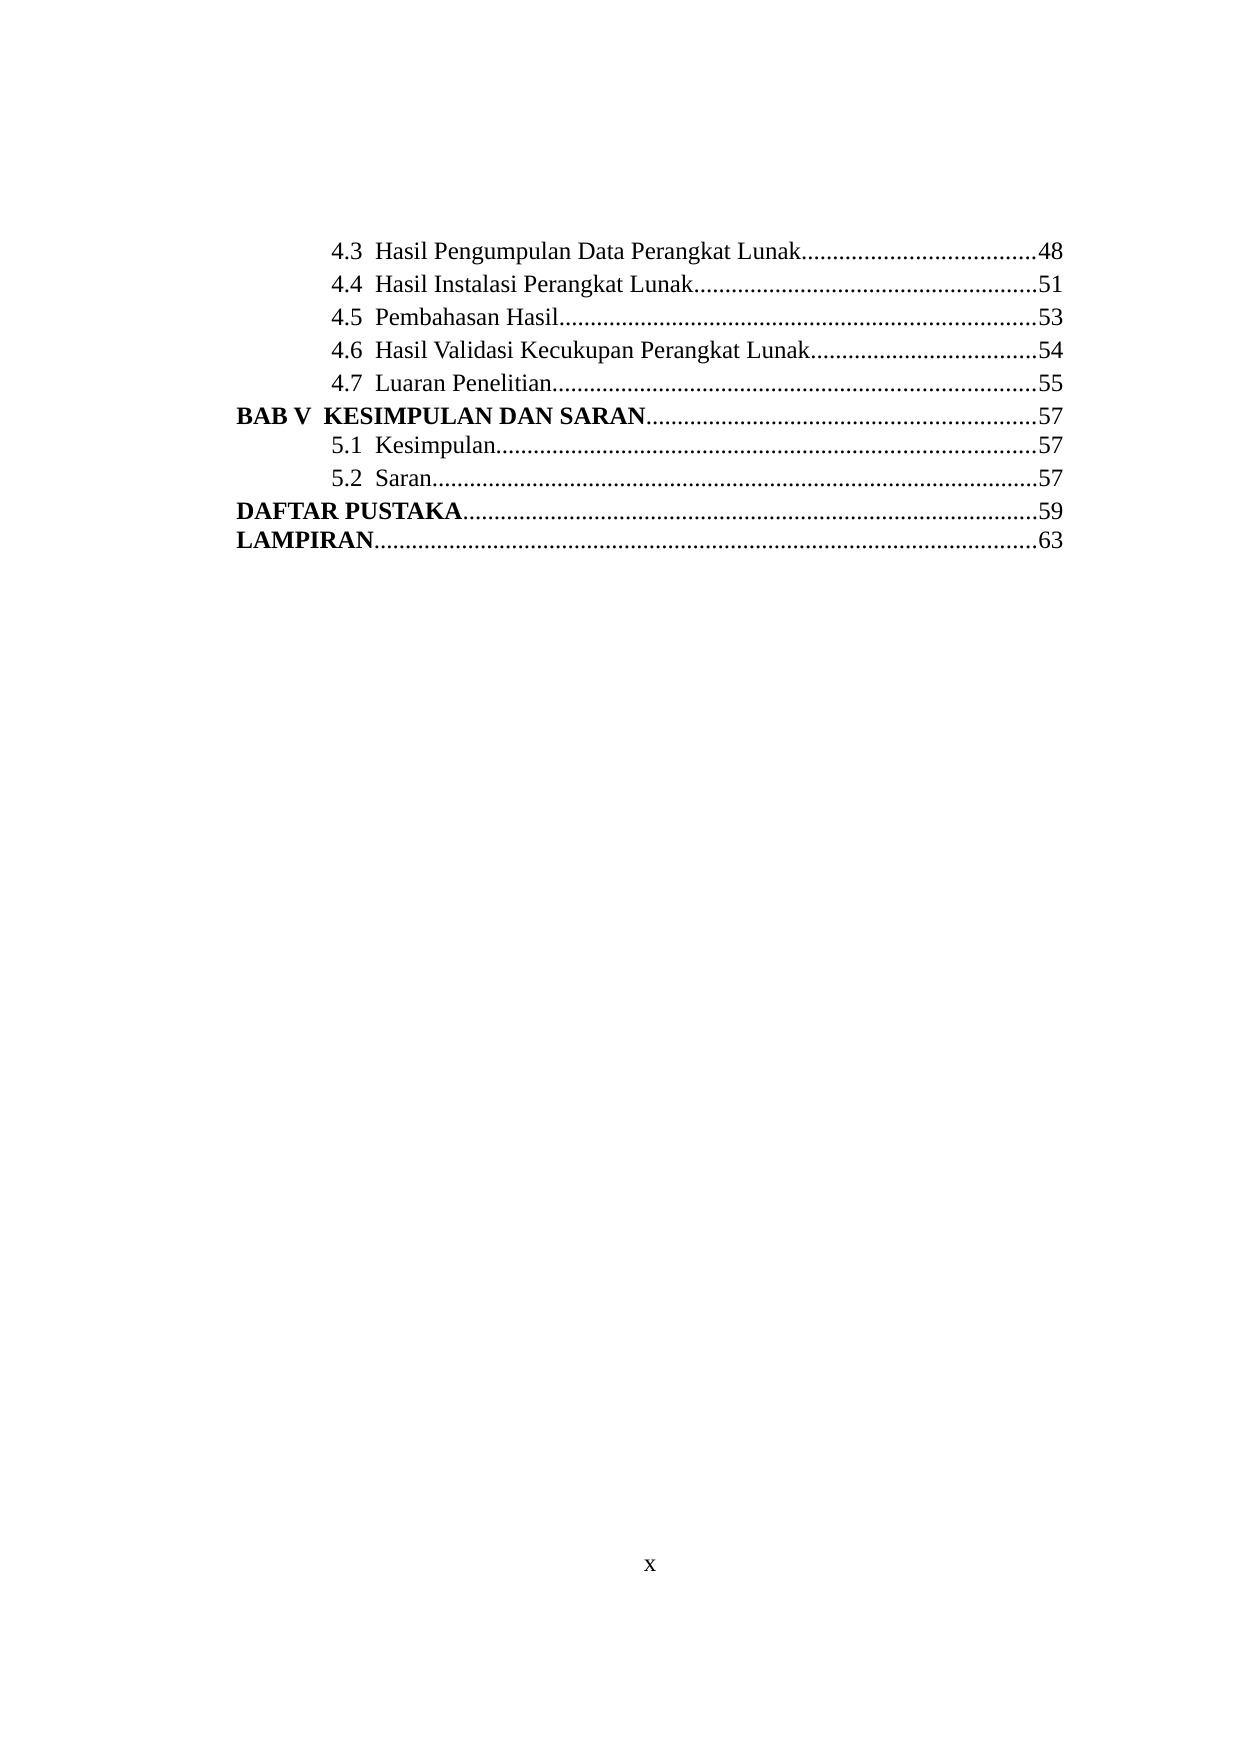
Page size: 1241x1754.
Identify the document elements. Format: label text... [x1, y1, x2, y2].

text 5.1 Kesimpulan 57 [325, 430, 1063, 459]
text 4.6 Hasil Validasi Kecukupan Perangkat Lunak 54 [325, 335, 1063, 364]
text 4.4 Hasil Instalasi Perangkat Lunak 51 [325, 269, 1063, 298]
text 4.7 Luaran Penelitian 55 [325, 368, 1063, 397]
text 4.3 Hasil Pengumpulan Data Perangkat Lunak 48 [325, 236, 1063, 265]
text 4.5 Pembahasan Hasil 53 [325, 302, 1063, 331]
text BAB V KESIMPULAN DAN SARAN 57 [236, 401, 1063, 430]
text DAFTAR PUSTAKA 59 [236, 496, 1063, 525]
text 5.2 Saran 57 [325, 463, 1063, 492]
text ­LAMPIRAN 63 [236, 525, 1063, 554]
